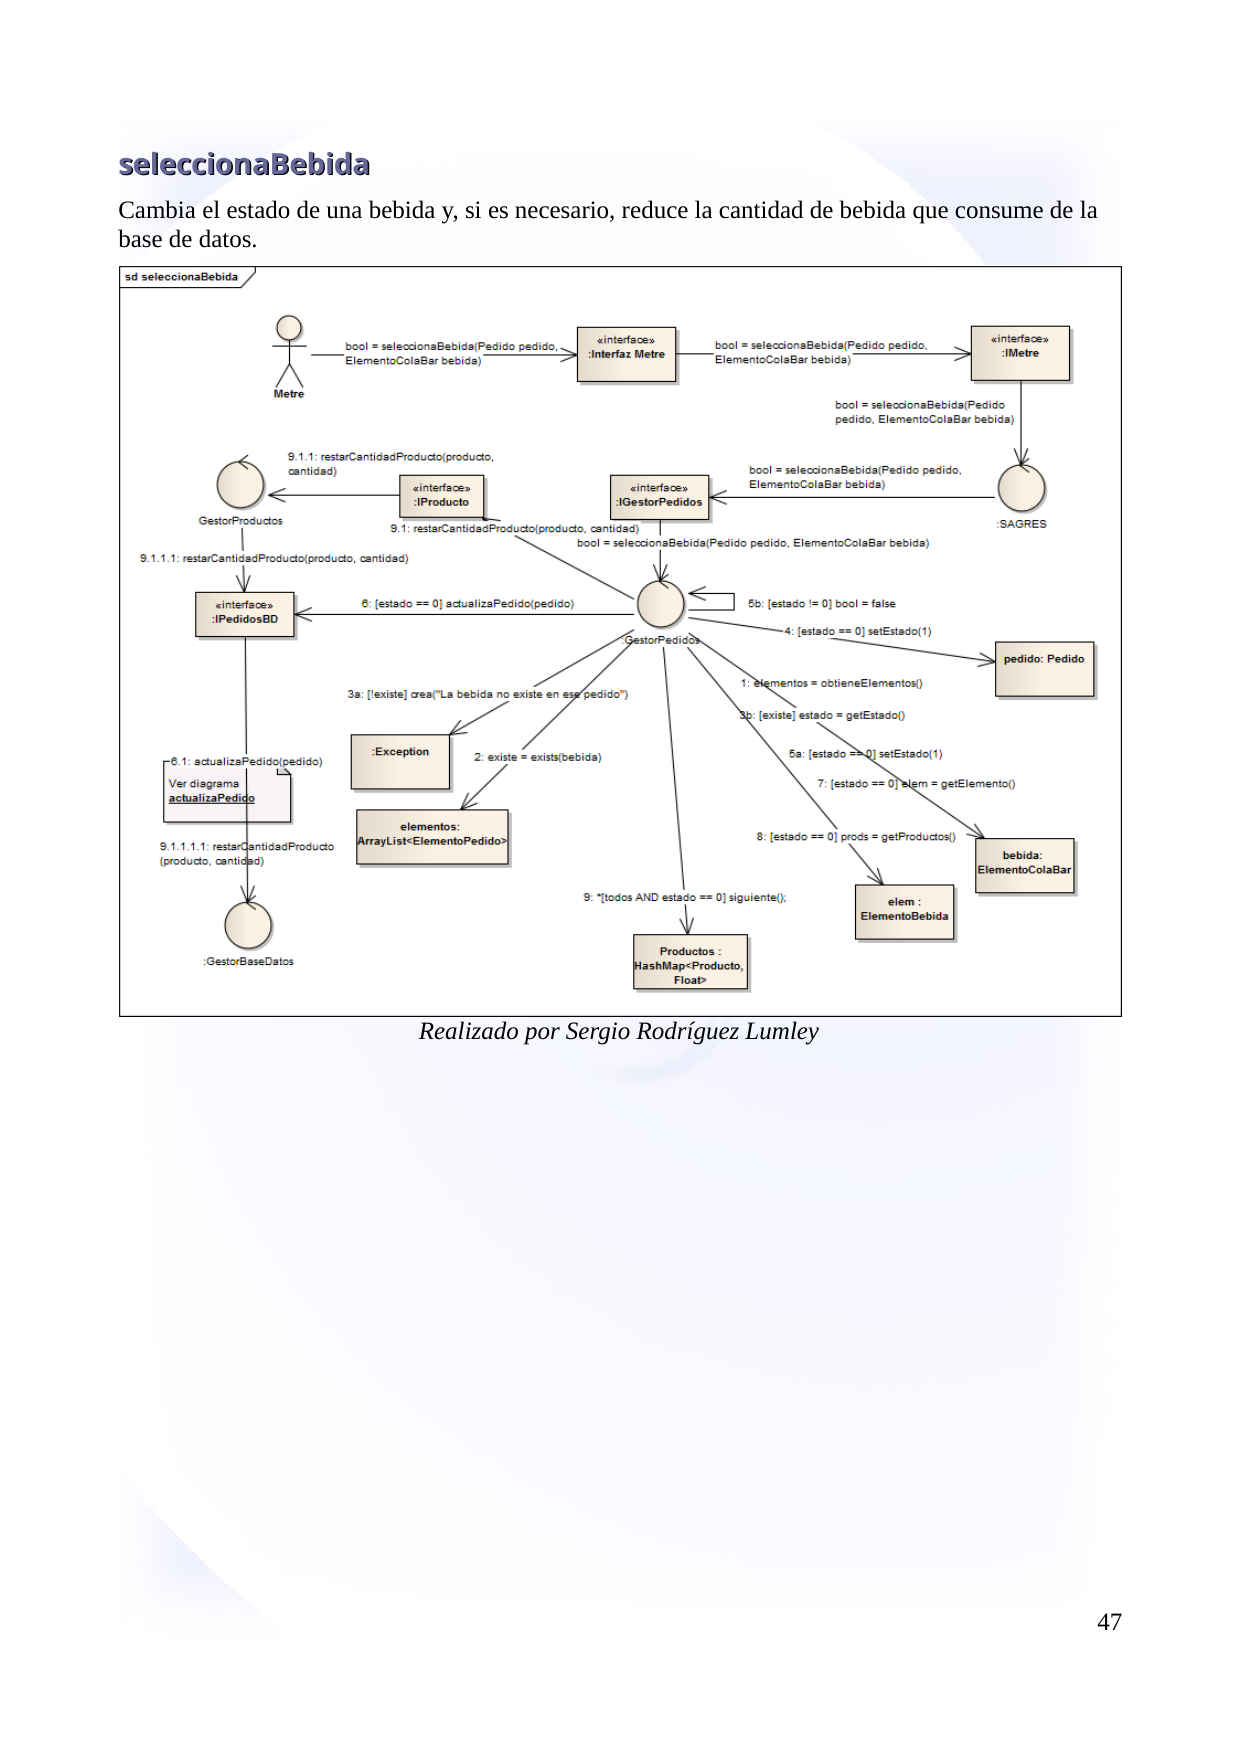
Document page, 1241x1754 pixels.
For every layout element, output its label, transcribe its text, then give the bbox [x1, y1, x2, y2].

picture [118, 253, 1122, 1017]
subtitle seleccionaBebida [118, 143, 1122, 183]
picture [118, 1045, 1122, 1636]
text Realizado por Sergio Rodríguez Lumley [118, 1017, 1122, 1045]
picture [118, 183, 1122, 195]
picture [118, 118, 1122, 143]
text Cambia el estado de una bebida y, si es necesario, reduce la cantidad de bebida que consume de la base de datos. [118, 195, 1122, 253]
